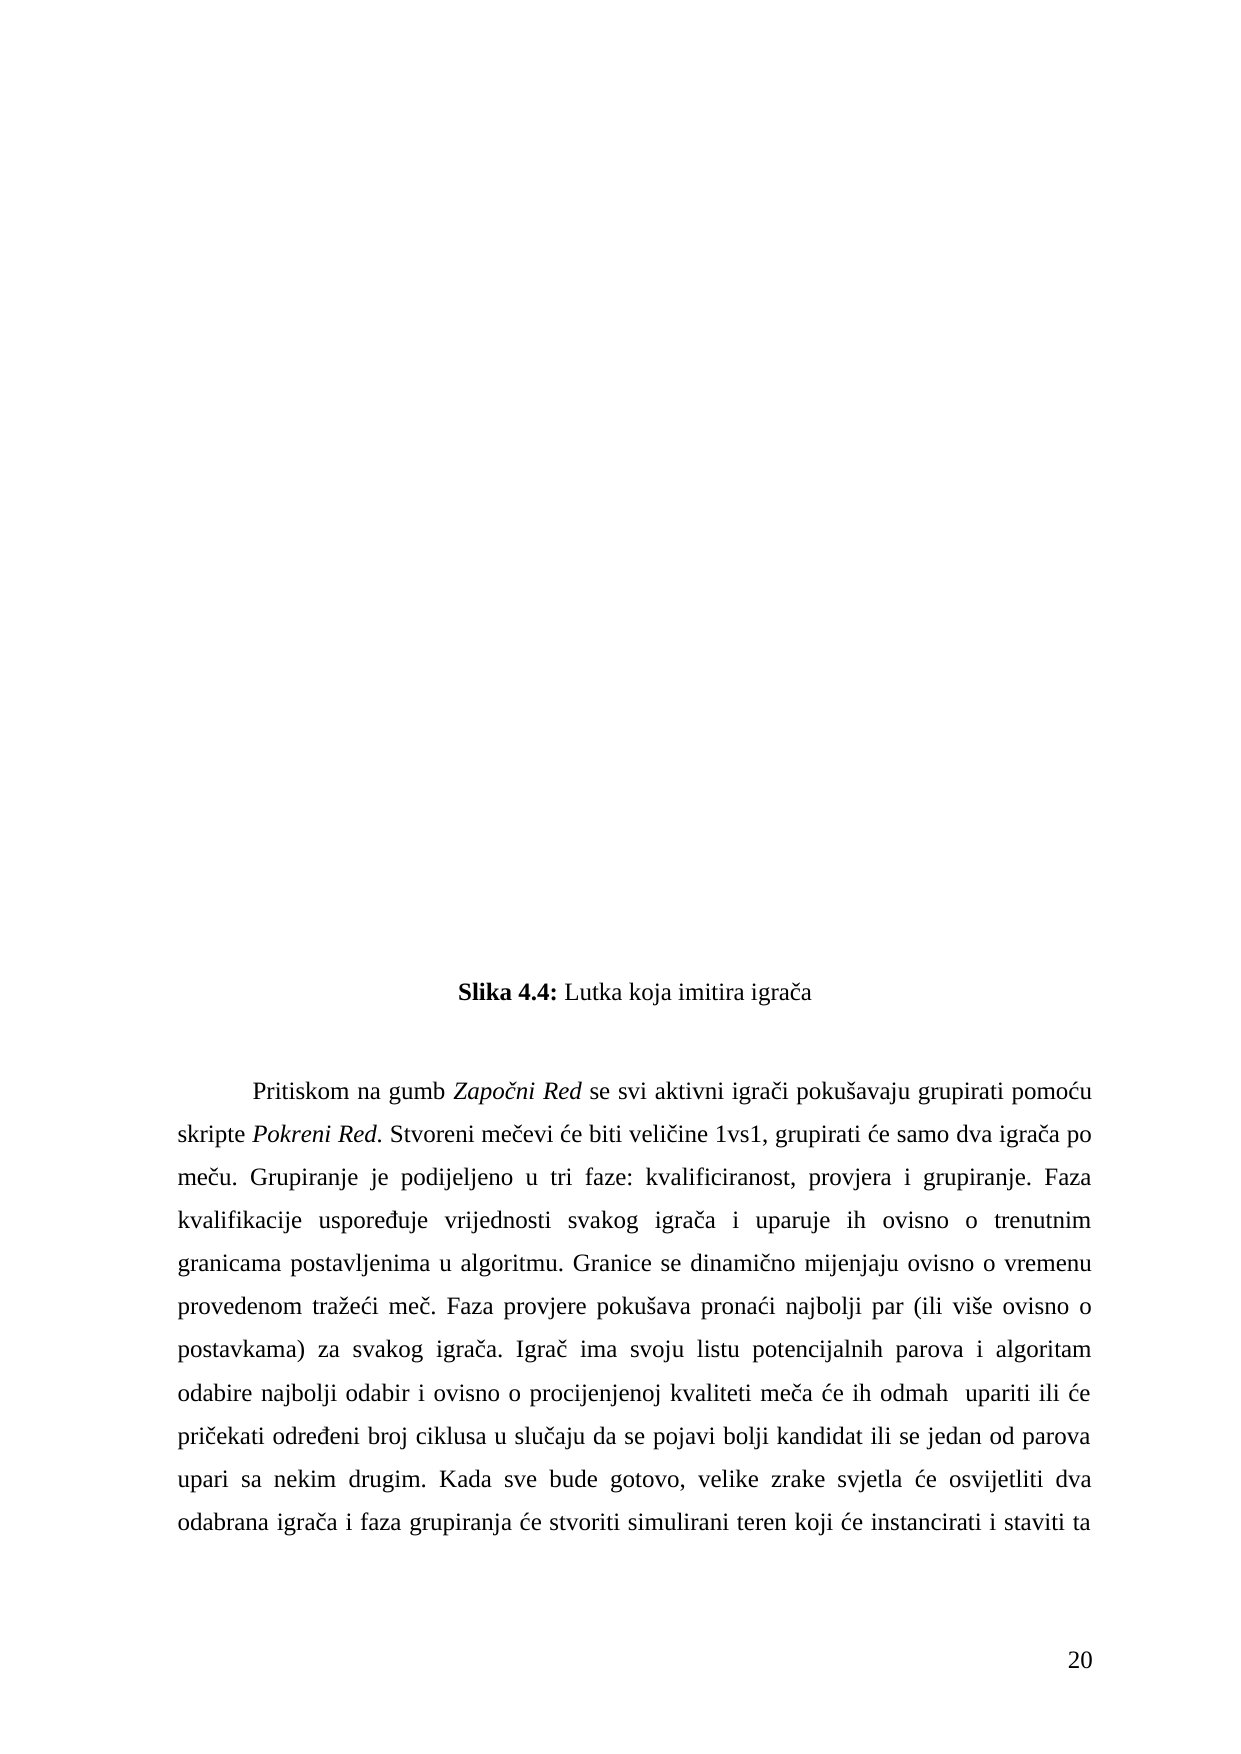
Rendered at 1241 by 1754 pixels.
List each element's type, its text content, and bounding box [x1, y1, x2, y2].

text Pritiskom na gumb Započni Red se svi aktivni igrači pokušavaju grupirati pomoću skripte Pokreni Red. Stvoreni mečevi će biti veličine 1vs1, grupirati će samo dva igrača po meču. Grupiranje je podijeljeno u tri faze: kvalificiranost, provjera i grupiranje. Faza kvalifikacije uspoređuje vrijednosti svakog igrača i uparuje ih ovisno o trenutnim granicama postavljenima u algoritmu. Granice se dinamično mijenjaju ovisno o vremenu provedenom tražeći meč. Faza provjere pokušava pronaći najbolji par (ili više ovisno o postavkama) za svakog igrača. Igrač ima svoju listu potencijalnih parova i algoritam odabire najbolji odabir i ovisno o procijenjenoj kvaliteti meča će ih odmah upariti ili će pričekati određeni broj ciklusa u slučaju da se pojavi bolji kandidat ili se jedan od parova upari sa nekim drugim. Kada sve bude gotovo, velike zrake svjetla će osvijetliti dva odabrana igrača i faza grupiranja će stvoriti simulirani teren koji će instancirati i staviti ta [177, 1076, 1092, 1536]
text Slika 4.4: Lutka koja imitira igrača [177, 160, 1093, 1006]
